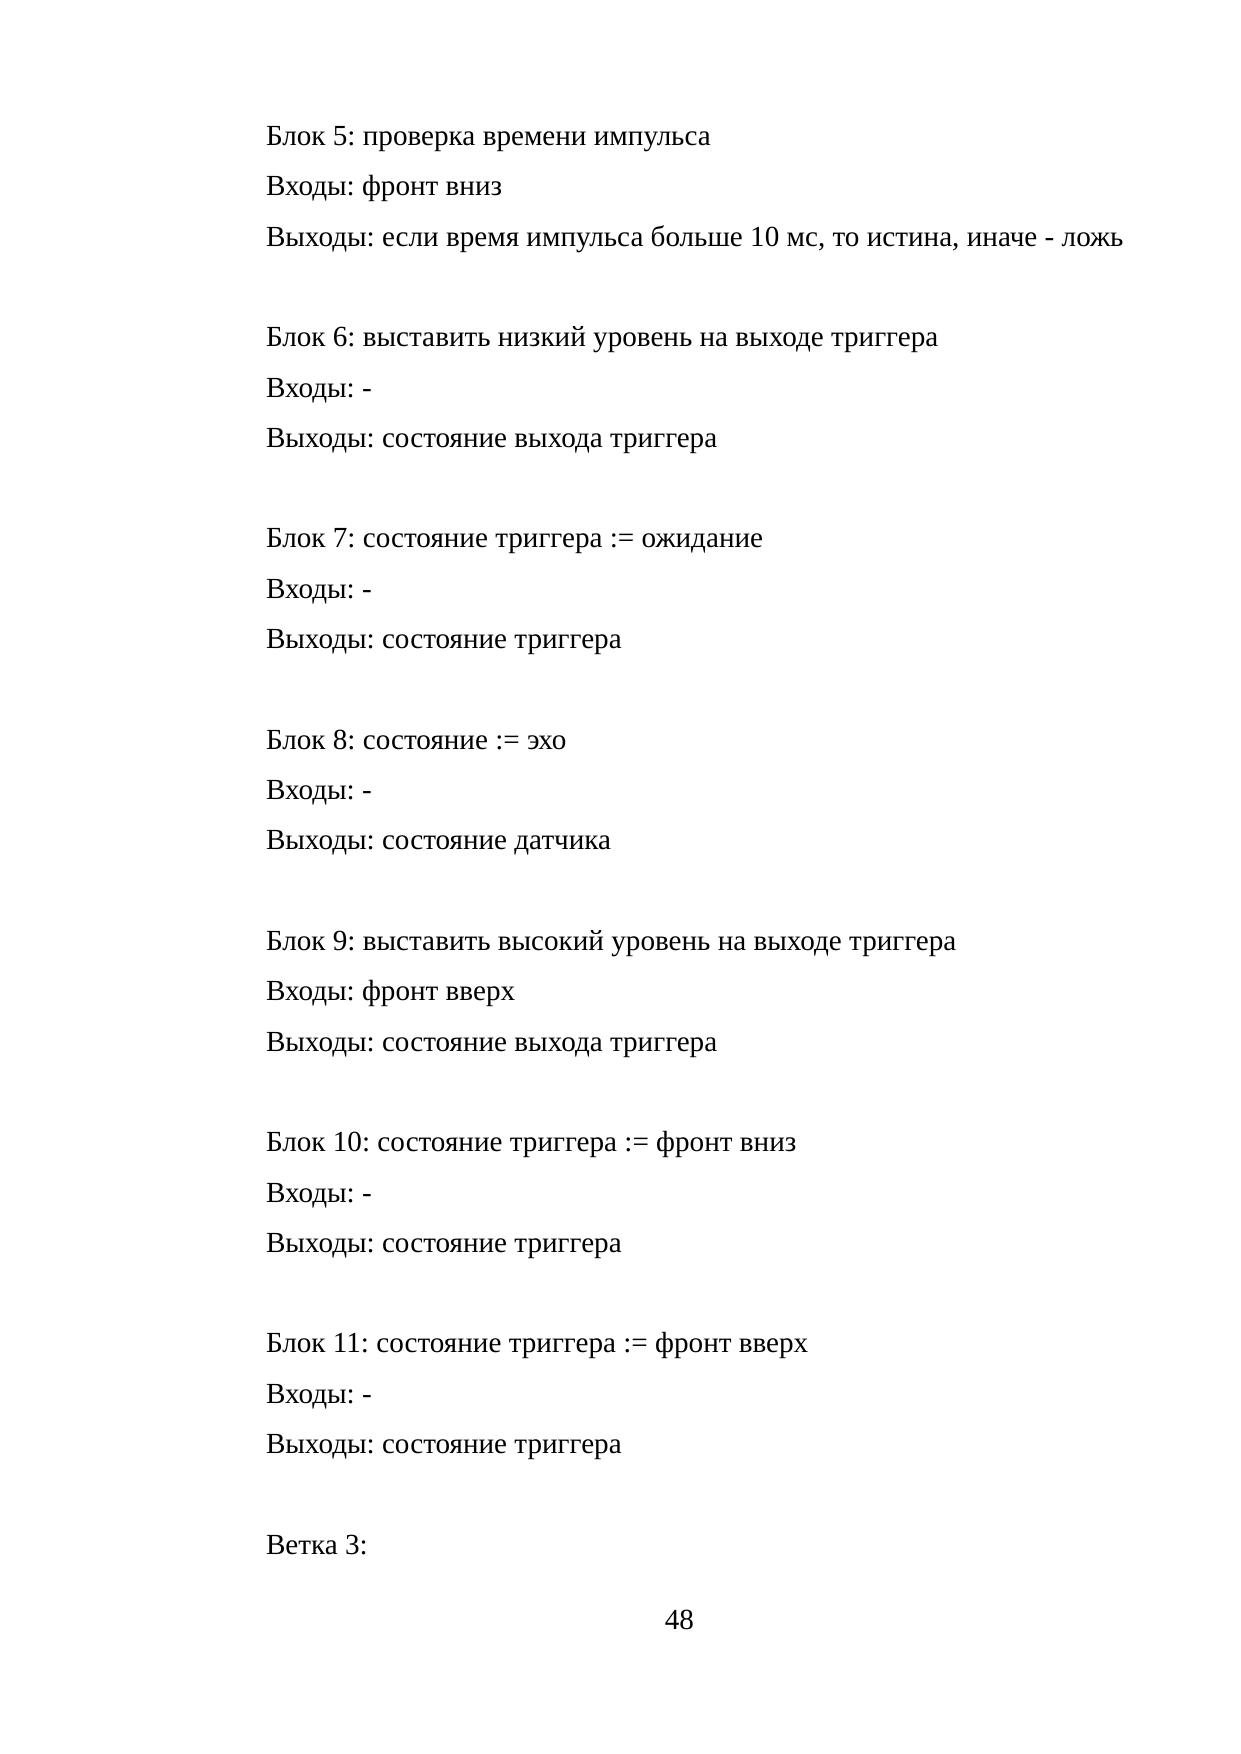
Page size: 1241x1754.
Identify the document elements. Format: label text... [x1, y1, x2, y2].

text Входы: фронт вниз [177, 168, 1181, 202]
text Входы: - [177, 370, 1181, 403]
text Блок 10: состояние триггера := фронт вниз [177, 1124, 1181, 1158]
text Блок 6: выставить низкий уровень на выходе триггера [177, 319, 1181, 353]
text Входы: фронт вверх [177, 973, 1181, 1007]
text Выходы: состояние выхода триггера [177, 1024, 1181, 1057]
text Блок 5: проверка времени импульса [177, 118, 1181, 152]
text Блок 7: состояние триггера := ожидание [177, 521, 1181, 554]
text Выходы: состояние выхода триггера [177, 420, 1181, 453]
text Блок 9: выставить высокий уровень на выходе триггера [177, 923, 1181, 957]
text Выходы: состояние датчика [177, 822, 1181, 856]
text Ветка 3: [177, 1527, 1181, 1560]
text Входы: - [177, 571, 1181, 604]
text Блок 11: состояние триггера := фронт вверх [177, 1326, 1181, 1359]
text Входы: - [177, 772, 1181, 806]
text Выходы: состояние триггера [177, 1426, 1181, 1460]
text Входы: - [177, 1175, 1181, 1208]
text Выходы: если время импульса больше 10 мс, то истина, иначе - ложь [177, 219, 1181, 252]
text Блок 8: состояние := эхо [177, 722, 1181, 755]
text Выходы: состояние триггера [177, 1225, 1181, 1258]
text Выходы: состояние триггера [177, 621, 1181, 655]
text Входы: - [177, 1376, 1181, 1409]
